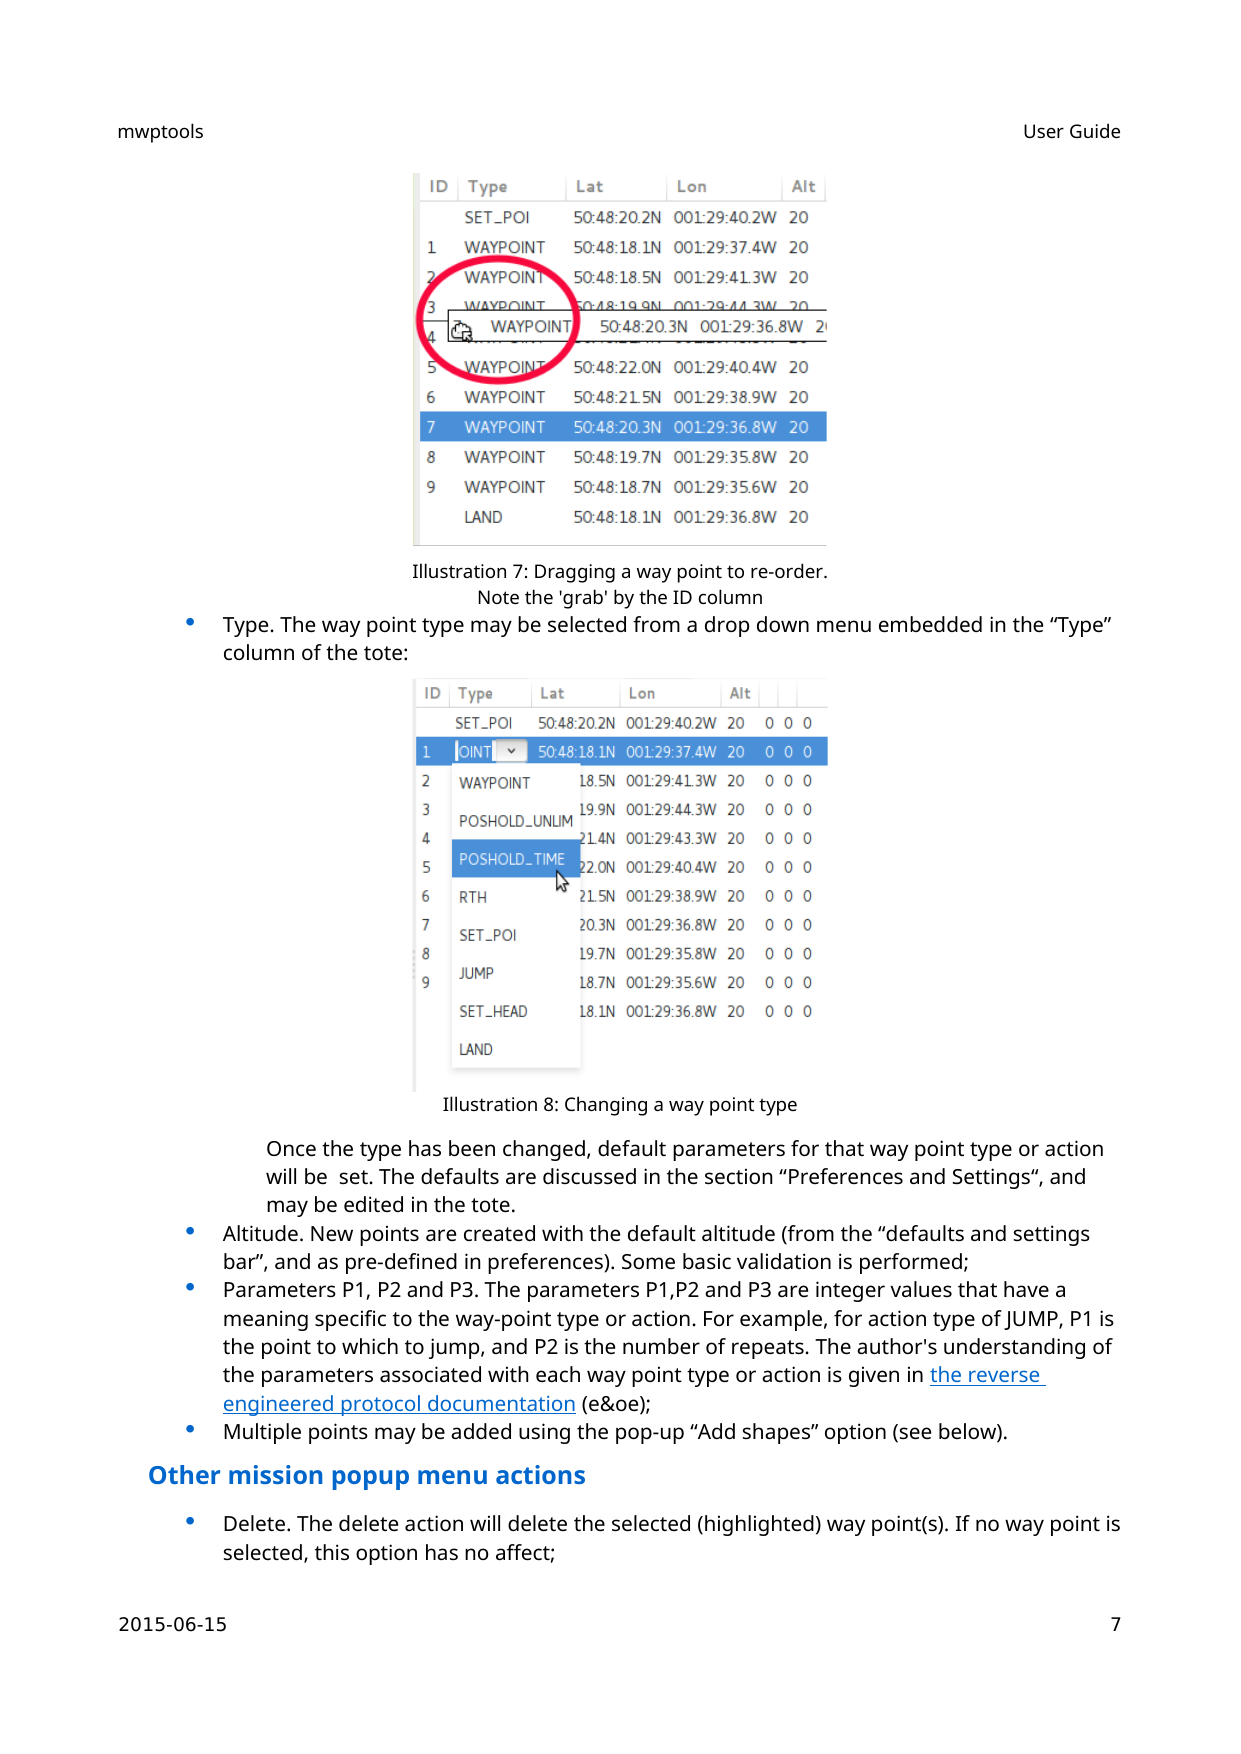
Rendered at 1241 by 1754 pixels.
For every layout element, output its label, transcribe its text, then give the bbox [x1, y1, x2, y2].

list Illustration 7: Dragging a way point to re-order. Note the 'grab' by the ID column [403, 185, 836, 610]
list Parameters P1, P2 and P3. The parameters P1,P2 and P3 are integer values that have a meaning specific to the way-point type or action. For example, for action type of JUMP, P1 is the point to which to jump, and P2 is the number of repeats. The author's understanding of the parameters associated with each way point type or action is given in the reverse engineered protocol documentation (e&oe); [185, 1276, 1122, 1417]
text Once the type has been changed, default parameters for that way point type or action will be set. The defaults are discussed in the section “Preferences and Settings“, and may be edited in the tote. [266, 1134, 1122, 1219]
list Delete. The delete action will delete the selected (highlighted) way point(s). If no way point is selected, this option has no affect; [185, 1509, 1122, 1566]
list Altitude. New points are created with the default altitude (from the “defaults and settings bar”, and as pre-defined in preferences). Some basic validation is performed; [185, 1219, 1122, 1276]
subtitle Other mission popup menu actions [148, 1457, 1122, 1491]
list Multiple points may be added using the pop-up “Add shapes” option (see below). [185, 1417, 1122, 1446]
text Illustration 8: Changing a way point type [384, 678, 856, 1117]
picture [413, 173, 827, 547]
list Type. The way point type may be selected from a drop down menu embedded in the “Type” column of the tote: [185, 173, 1122, 667]
picture [412, 678, 828, 1092]
